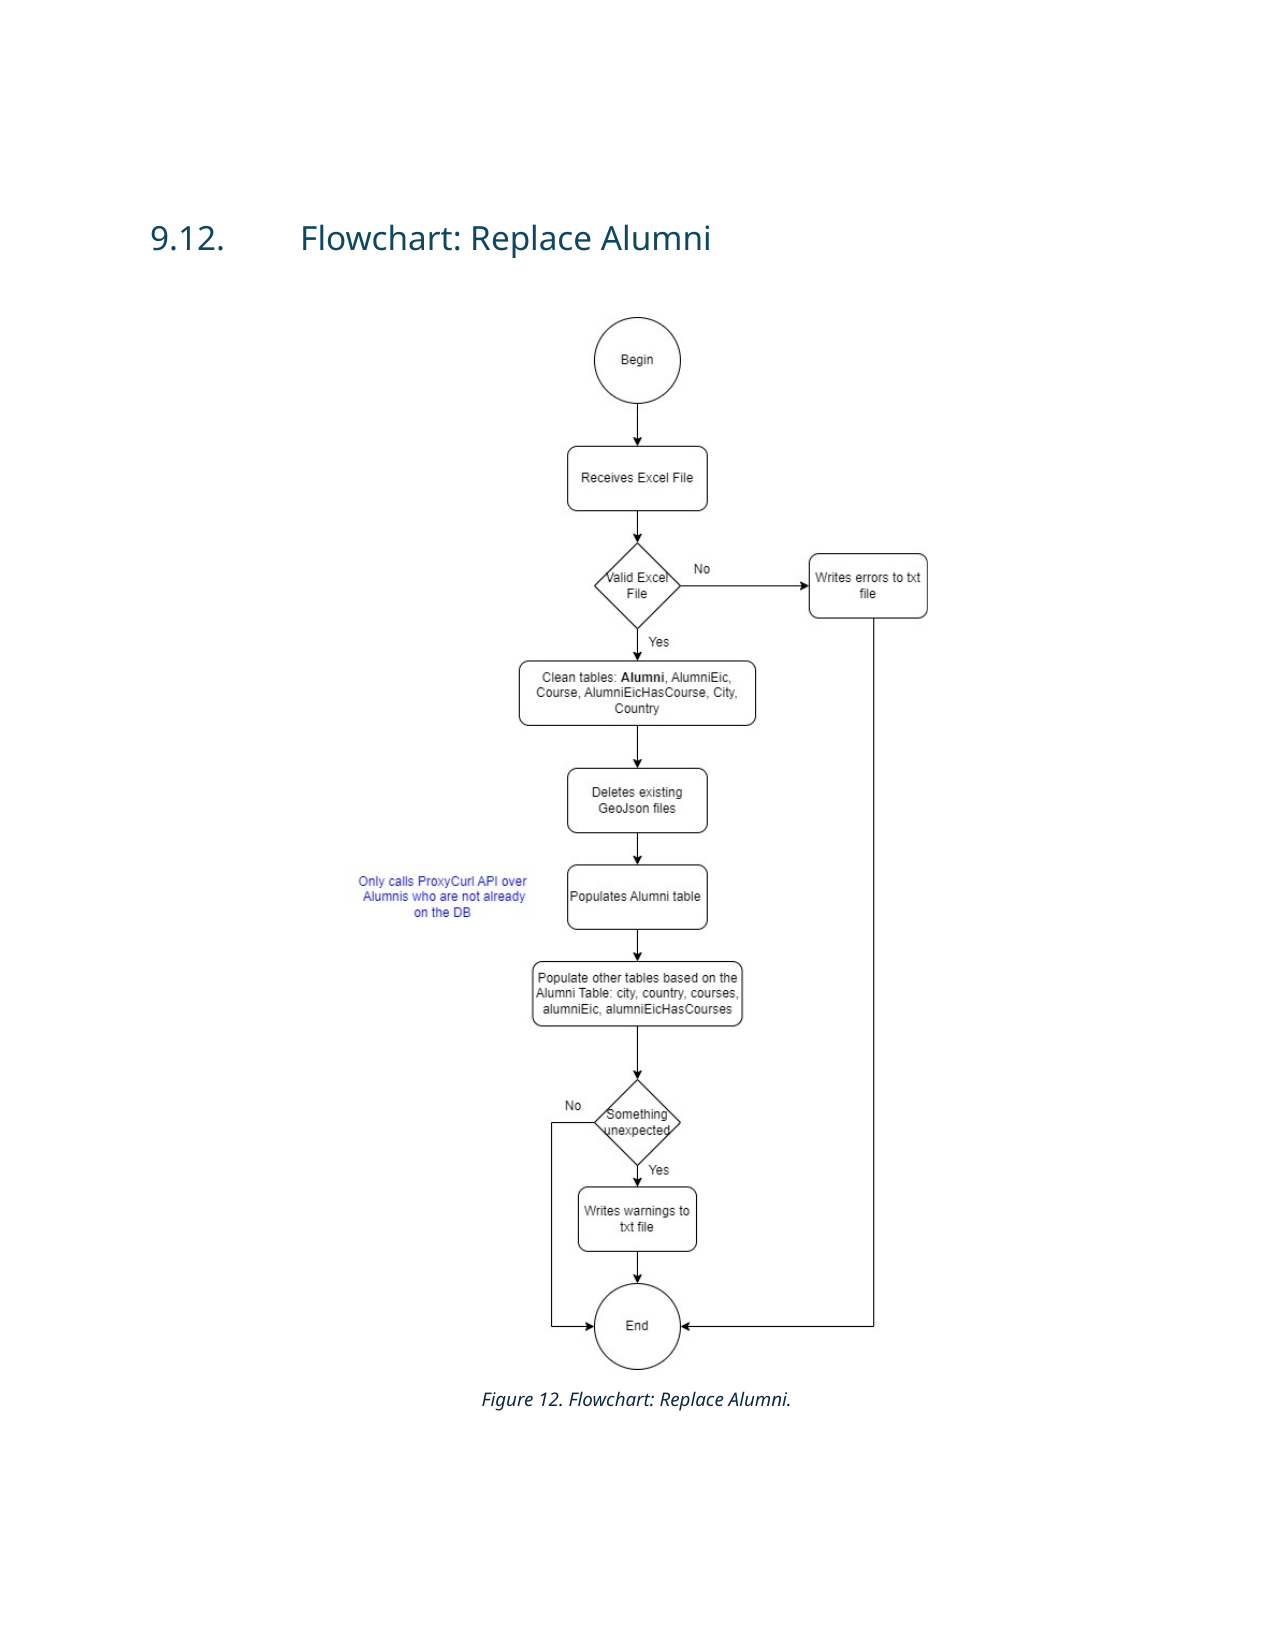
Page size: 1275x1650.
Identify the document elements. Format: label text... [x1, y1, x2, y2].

subtitle Flowchart: Replace Alumni [150, 215, 1125, 260]
text Figure 12. Flowchart: Replace Alumni. [150, 1386, 1125, 1412]
